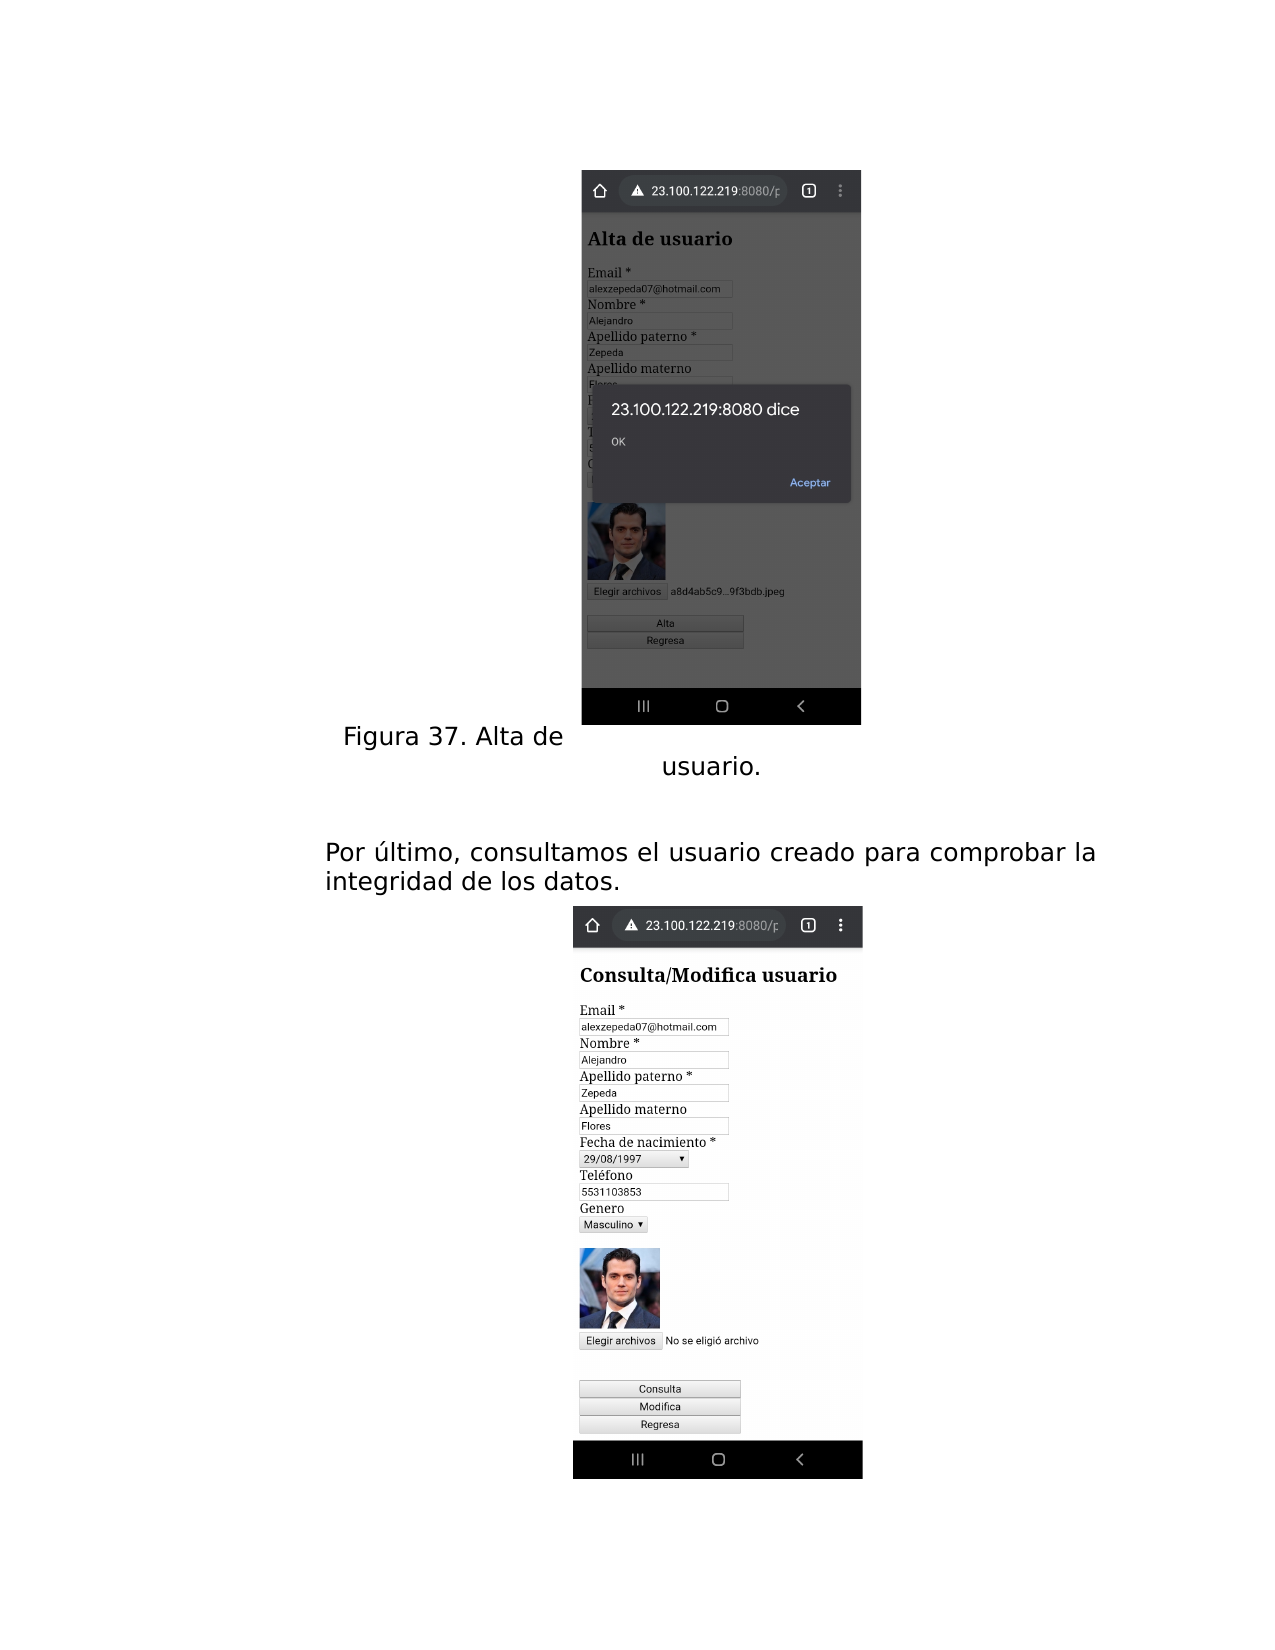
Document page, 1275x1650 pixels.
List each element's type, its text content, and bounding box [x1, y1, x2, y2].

text Figura 37. Alta de usuario. [325, 723, 1098, 781]
picture [573, 906, 863, 1479]
text Por último, consultamos el usuario creado para comprobar la integridad de los datos. [325, 838, 1098, 897]
picture [581, 170, 862, 725]
